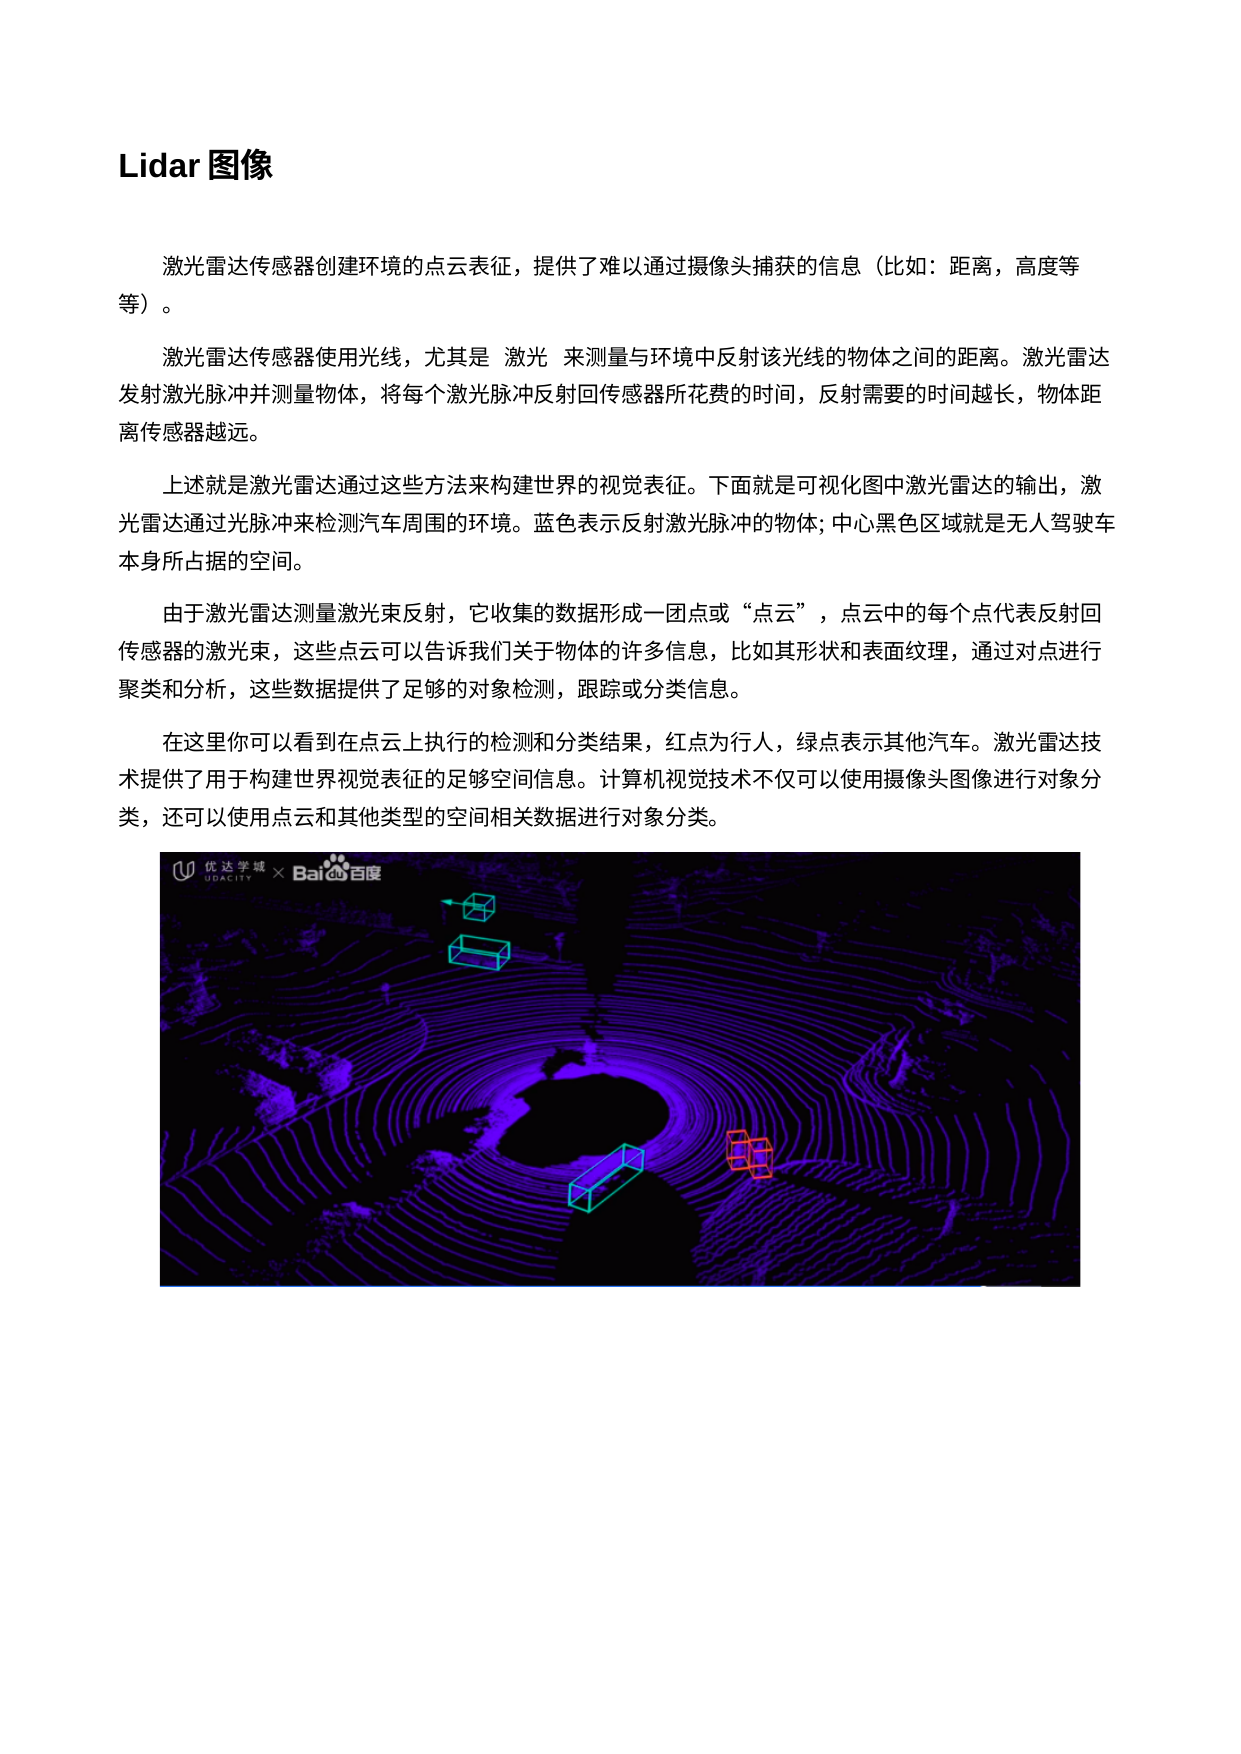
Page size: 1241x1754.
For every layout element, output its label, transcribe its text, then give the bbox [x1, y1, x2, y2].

text 上述就是激光雷达通过这些方法来构建世界的视觉表征。下面就是可视化图中激光雷达的输出，激光雷达通过光脉冲来检测汽车周围的环境。蓝色表示反射激光脉冲的物体; 中心黑色区域就是无人驾驶车本身所占据的空间。 [118, 468, 1122, 575]
text 激光雷达传感器创建环境的点云表征，提供了难以通过摄像头捕获的信息（比如：距离，高度等等）。 [118, 249, 1122, 319]
subtitle Lidar图像 [118, 139, 1122, 187]
text 激光雷达传感器使用光线，尤其是 激光 来测量与环境中反射该光线的物体之间的距离。激光雷达发射激光脉冲并测量物体，将每个激光脉冲反射回传感器所花费的时间，反射需要的时间越长，物体距离传感器越远。 [118, 339, 1122, 447]
text 在这里你可以看到在点云上执行的检测和分类结果，红点为行人，绿点表示其他汽车。激光雷达技术提供了用于构建世界视觉表征的足够空间信息。计算机视觉技术不仅可以使用摄像头图像进行对象分类，还可以使用点云和其他类型的空间相关数据进行对象分类。 [118, 724, 1122, 832]
text 由于激光雷达测量激光束反射，它收集的数据形成一团点或“点云”，点云中的每个点代表反射回传感器的激光束，这些点云可以告诉我们关于物体的许多信息，比如其形状和表面纹理，通过对点进行聚类和分析，这些数据提供了足够的对象检测，跟踪或分类信息。 [118, 596, 1122, 704]
picture [159, 852, 1081, 1287]
